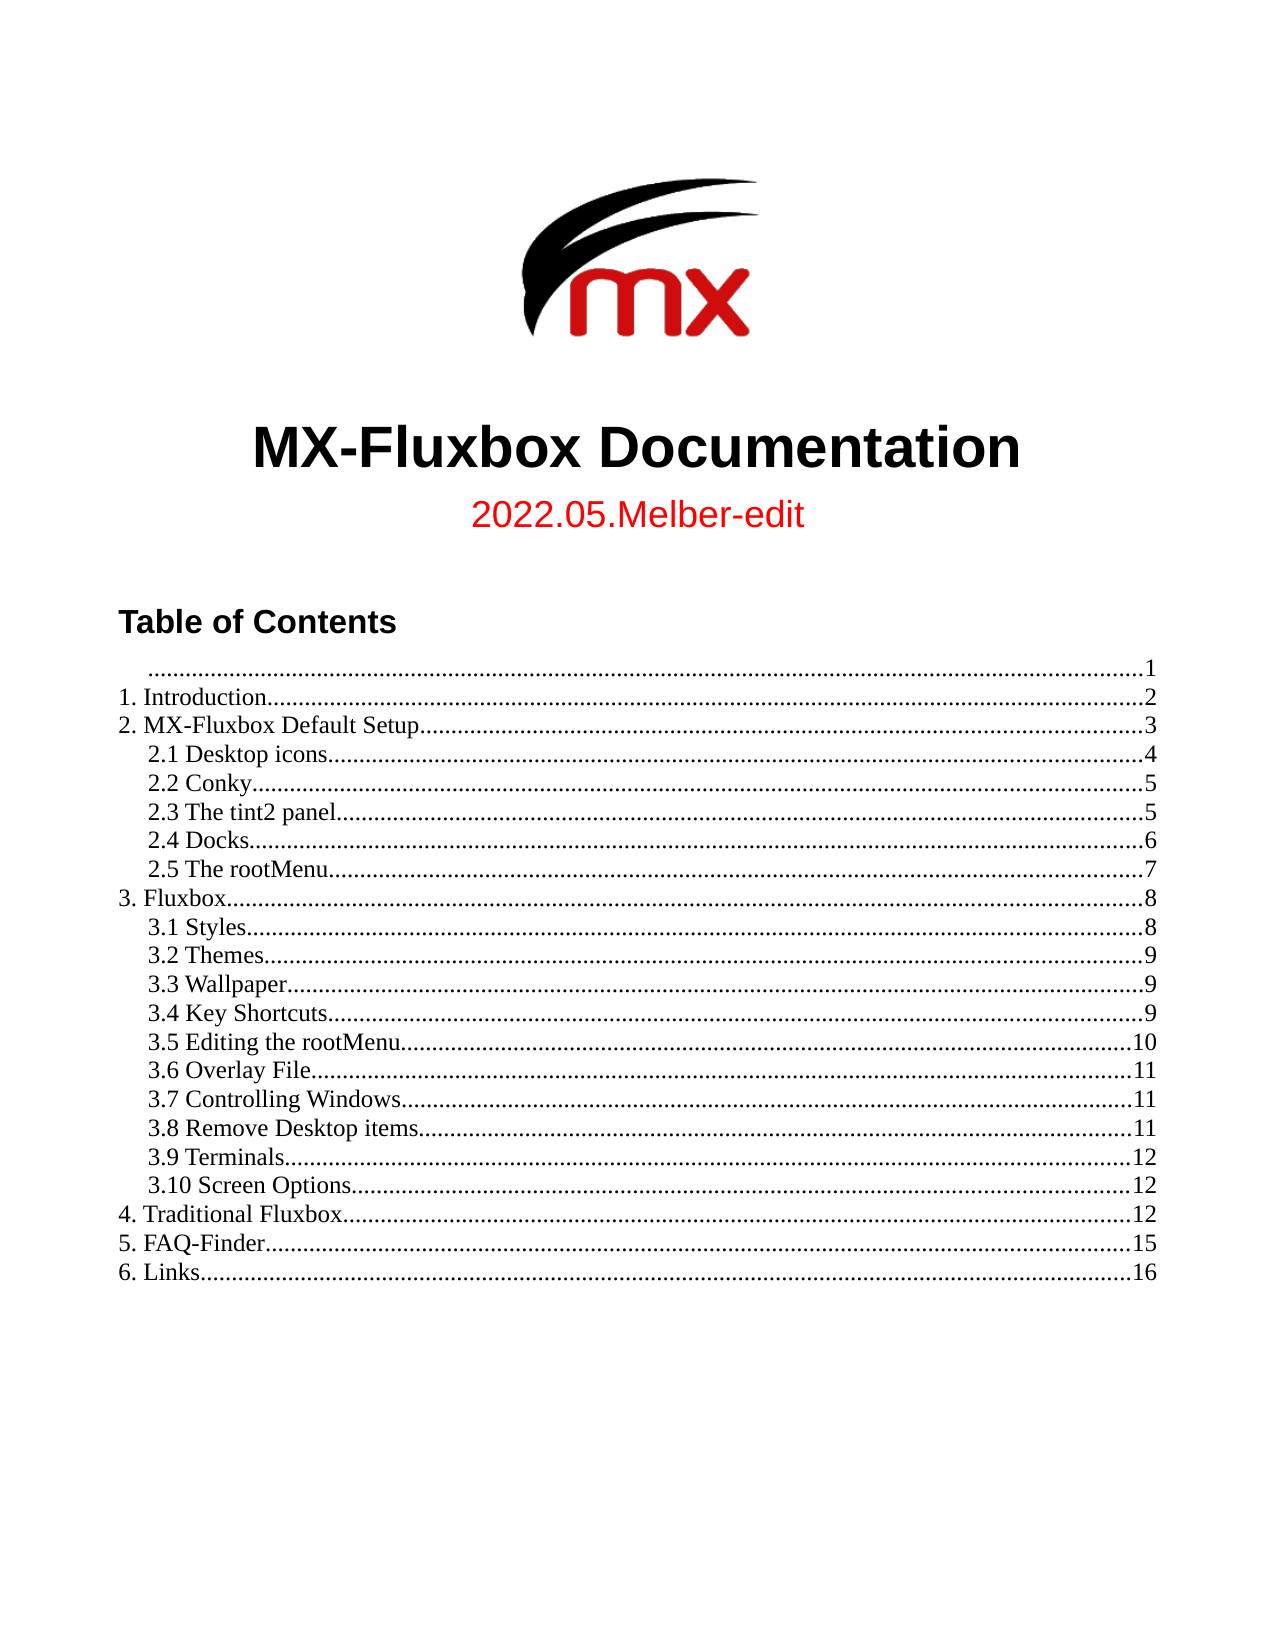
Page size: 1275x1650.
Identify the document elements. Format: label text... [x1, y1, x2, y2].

subtitle 2022.05.Melber-edit [118, 493, 1157, 536]
text 3.2 Themes 9 [148, 941, 1157, 969]
text 3.7 Controlling Windows 11 [148, 1084, 1157, 1113]
subtitle Table of Contents [118, 602, 1157, 641]
text 4. Traditional Fluxbox 12 [118, 1199, 1157, 1228]
text 1 [148, 653, 1157, 682]
text 3.5 Editing the rootMenu 10 [148, 1027, 1157, 1056]
text 5. FAQ-Finder 15 [118, 1228, 1157, 1257]
text 2. MX-Fluxbox Default Setup 3 [118, 711, 1157, 739]
text 3.6 Overlay File 11 [148, 1056, 1157, 1084]
text 3.3 Wallpaper 9 [148, 969, 1157, 998]
text 3.4 Key Shortcuts 9 [148, 998, 1157, 1027]
picture [497, 118, 778, 398]
text 2.2 Conky 5 [148, 768, 1157, 797]
text 6. Links 16 [118, 1257, 1157, 1286]
text 1. Introduction 2 [118, 682, 1157, 711]
text 2.5 The rootMenu 7 [148, 854, 1157, 883]
title MX-Fluxbox Documentation [118, 413, 1157, 480]
text 3. Fluxbox 8 [118, 883, 1157, 912]
text 3.10 Screen Options 12 [148, 1171, 1157, 1199]
text 3.1 Styles 8 [148, 912, 1157, 941]
text 3.8 Remove Desktop items 11 [148, 1113, 1157, 1142]
text 2.4 Docks 6 [148, 826, 1157, 854]
text 2.1 Desktop icons 4 [148, 739, 1157, 768]
text 3.9 Terminals 12 [148, 1142, 1157, 1171]
text 2.3 The tint2 panel 5 [148, 797, 1157, 826]
